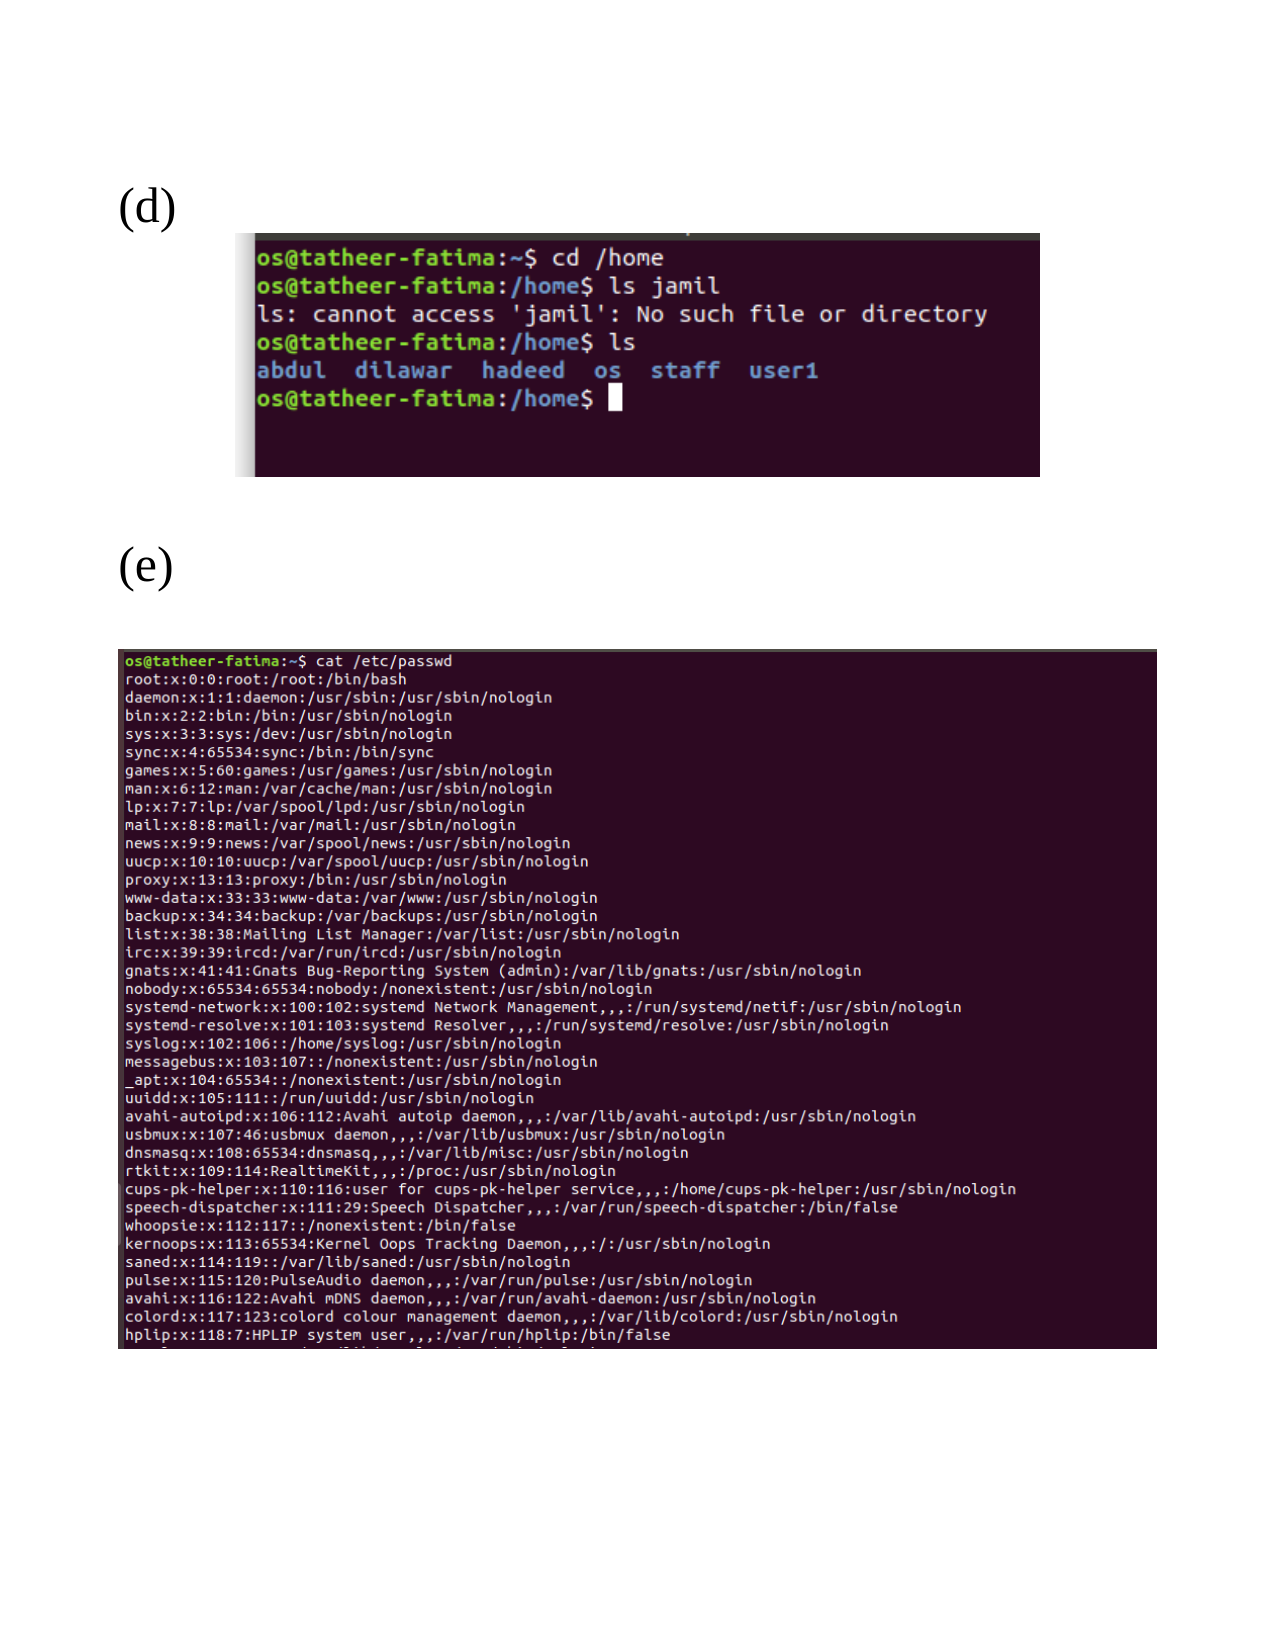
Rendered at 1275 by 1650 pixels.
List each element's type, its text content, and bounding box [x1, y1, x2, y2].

text (e) [118, 534, 1157, 592]
picture [235, 233, 1040, 477]
text (d) [118, 176, 1157, 233]
picture [118, 649, 1157, 1349]
